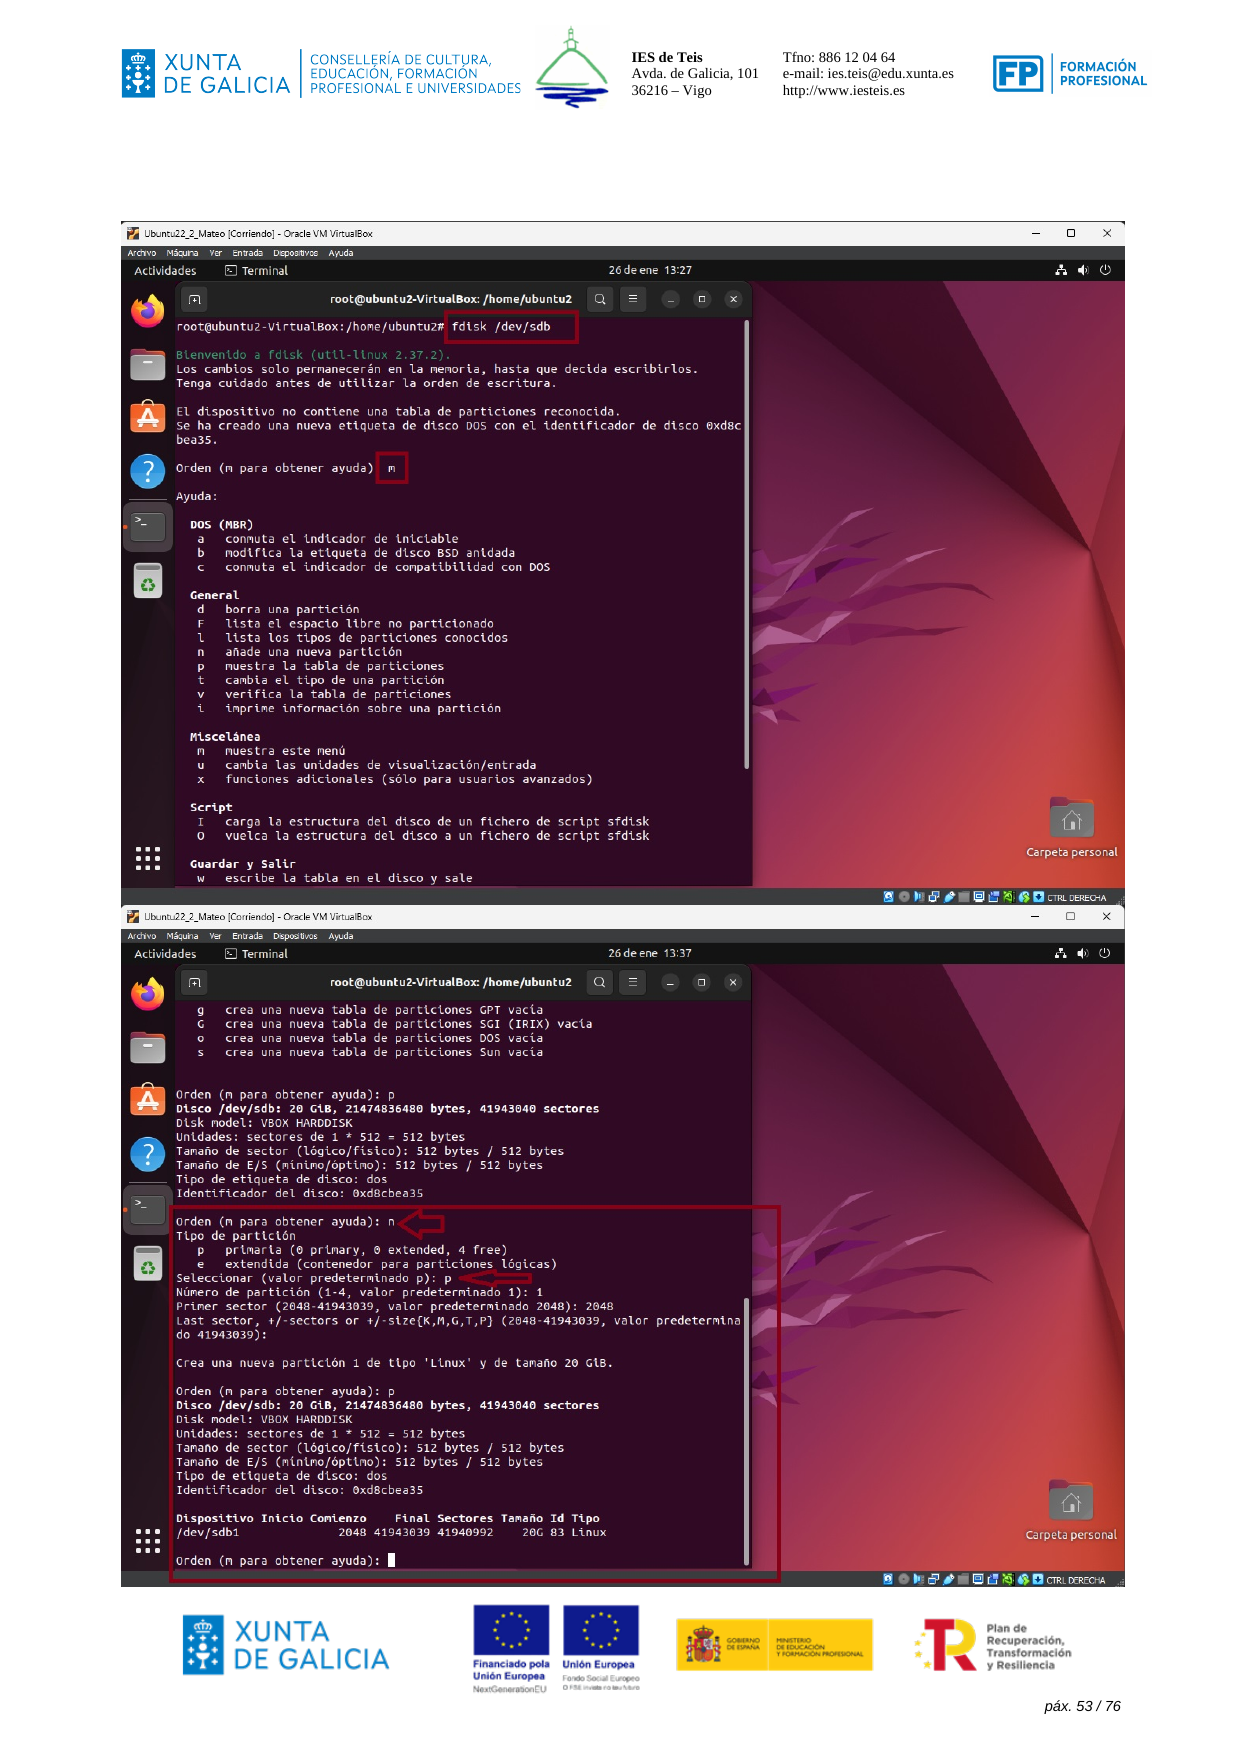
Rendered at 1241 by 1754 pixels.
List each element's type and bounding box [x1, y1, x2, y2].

picture [182, 1593, 1085, 1700]
picture [121, 221, 1125, 1587]
picture [121, 49, 521, 98]
picture [989, 50, 1153, 97]
picture [534, 25, 611, 110]
